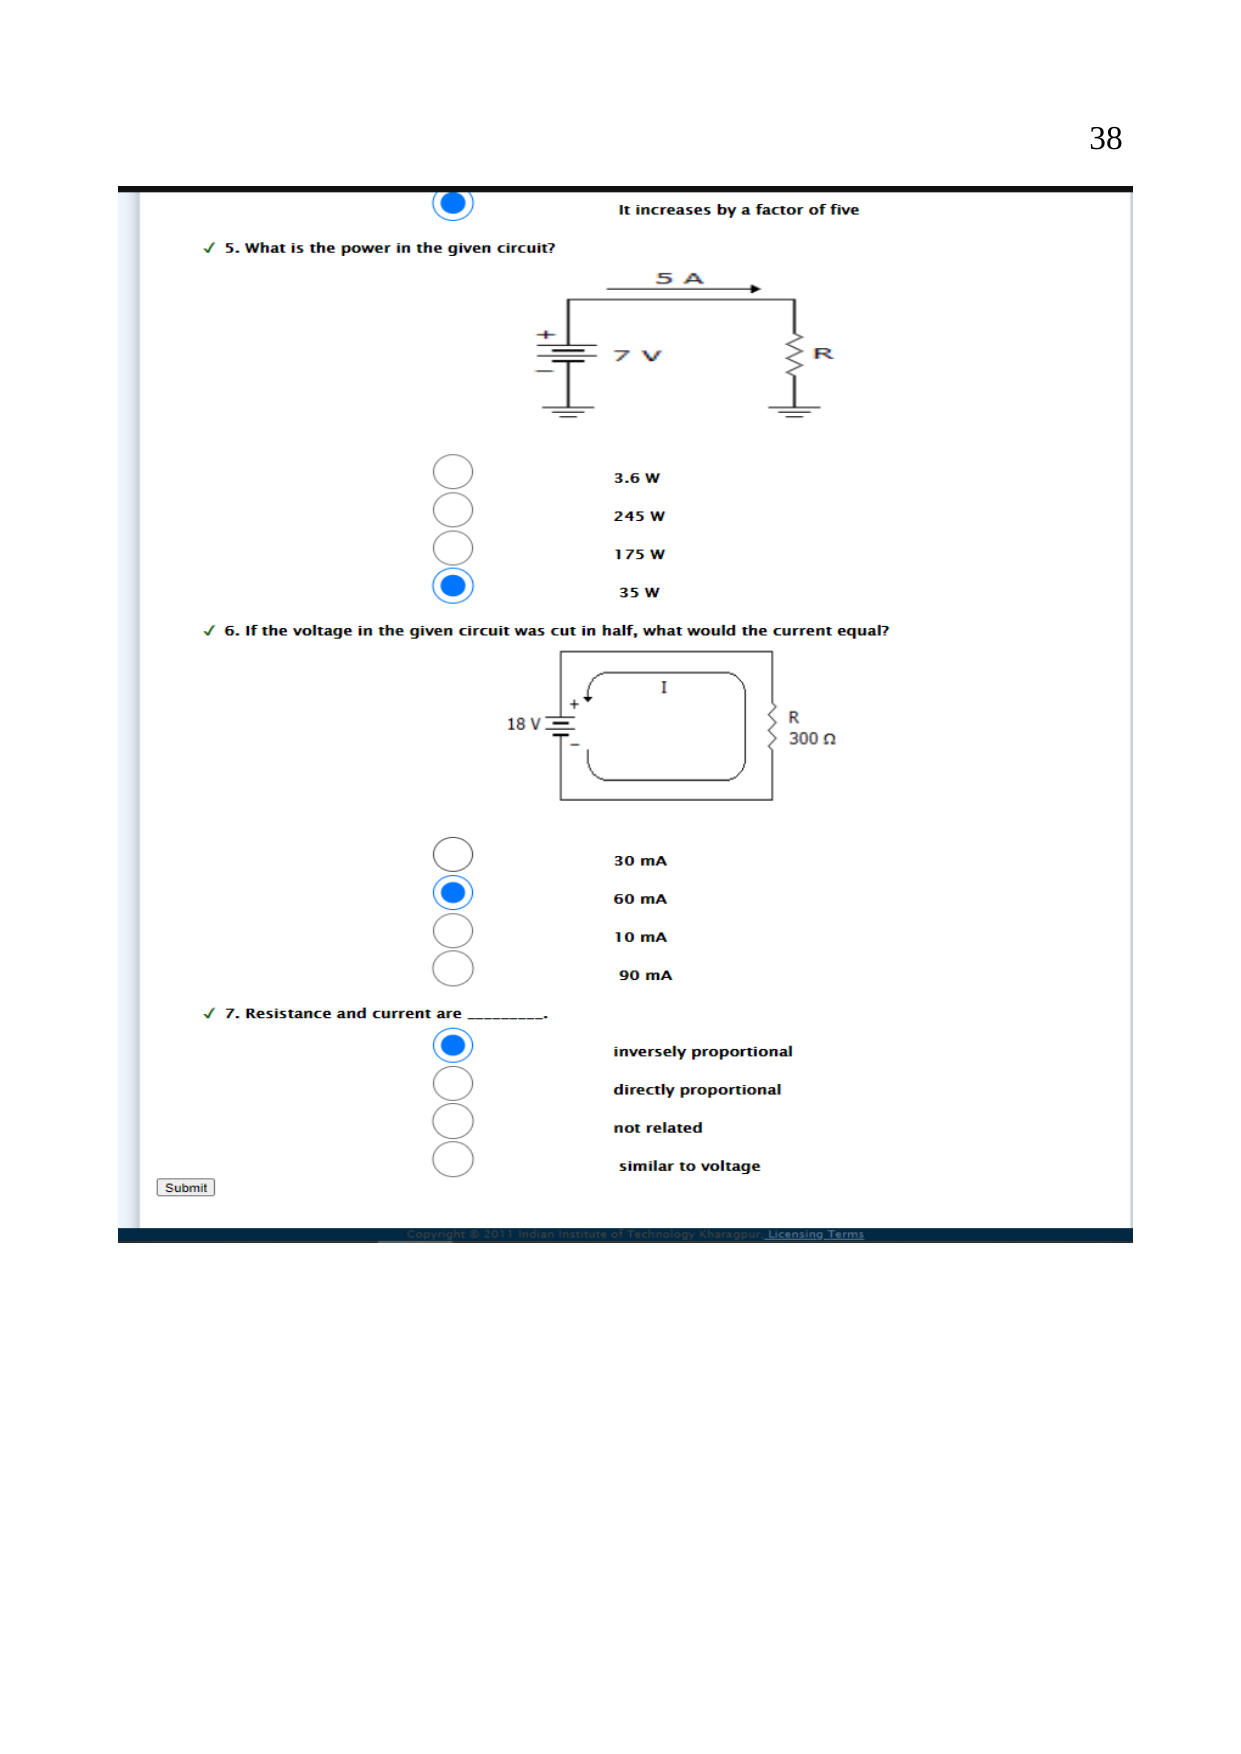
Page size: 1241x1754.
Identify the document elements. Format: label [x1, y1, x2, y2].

picture [138, 186, 1045, 1243]
